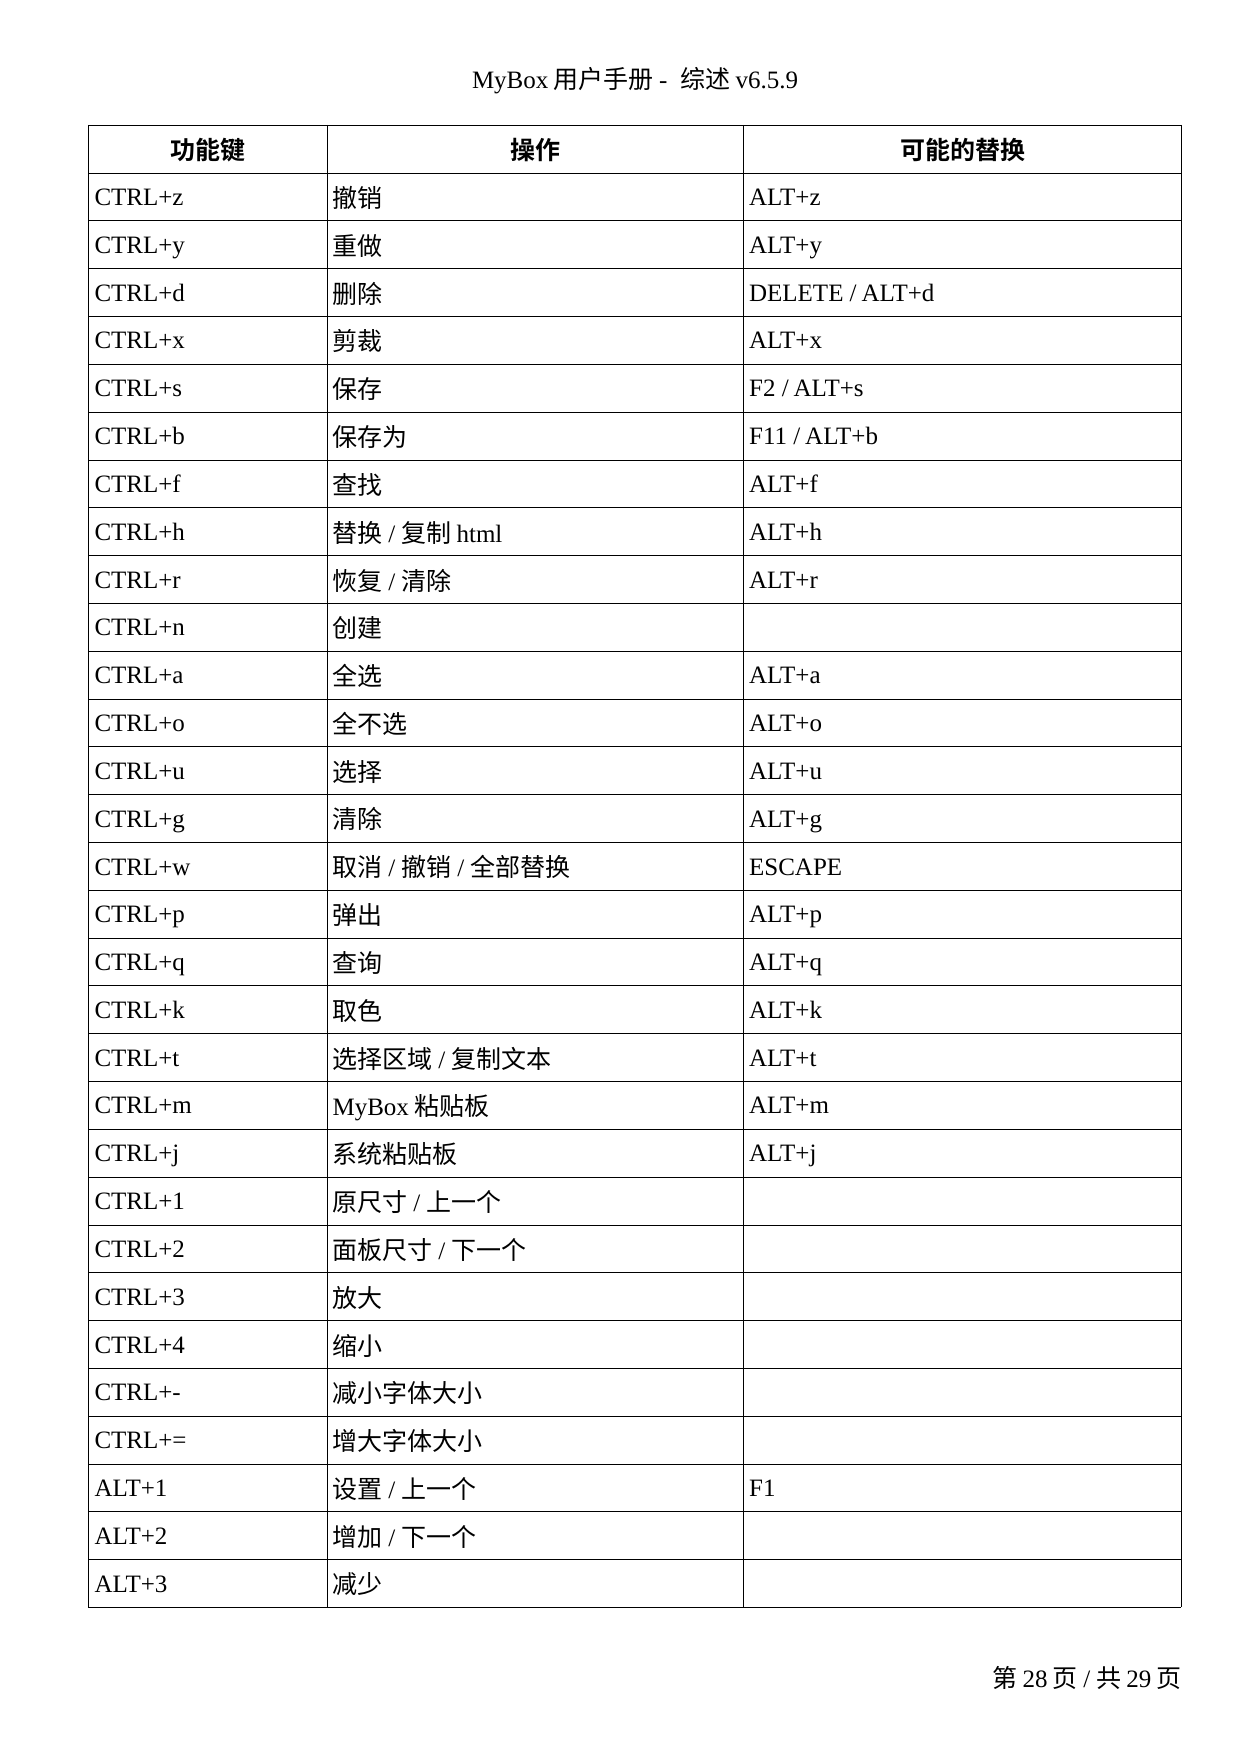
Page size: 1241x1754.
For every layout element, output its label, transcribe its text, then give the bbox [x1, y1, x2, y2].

table_cell ALT+t [744, 1034, 1181, 1081]
table_cell 剪裁 [328, 317, 743, 364]
table_cell CTRL+p [89, 891, 327, 938]
table_cell CTRL+4 [89, 1321, 327, 1368]
table_cell F11 / ALT+b [744, 413, 1181, 459]
table_cell 选择区域 / 复制文本 [328, 1034, 743, 1081]
table_cell ALT+j [744, 1130, 1181, 1177]
table_cell CTRL+= [89, 1417, 327, 1463]
table_header 可能的替换 [744, 126, 1181, 173]
table_cell ALT+u [744, 747, 1181, 794]
table_cell 弹出 [328, 891, 743, 938]
table_cell [744, 1369, 1181, 1416]
table_cell CTRL+y [89, 221, 327, 268]
table_cell CTRL+a [89, 652, 327, 698]
table_cell MyBox粘贴板 [328, 1082, 743, 1129]
table_cell ESCAPE [744, 843, 1181, 890]
table_cell 面板尺寸 / 下一个 [328, 1226, 743, 1272]
table_cell [744, 604, 1181, 651]
table_cell CTRL+z [89, 174, 327, 220]
table_cell ALT+2 [89, 1512, 327, 1559]
table_cell 增大字体大小 [328, 1417, 743, 1463]
table_cell 保存为 [328, 413, 743, 459]
table_cell 取消 / 撤销 / 全部替换 [328, 843, 743, 890]
table_cell 缩小 [328, 1321, 743, 1368]
table_cell [744, 1417, 1181, 1463]
table_cell 创建 [328, 604, 743, 651]
table_cell ALT+x [744, 317, 1181, 364]
table_cell ALT+3 [89, 1560, 327, 1607]
table_cell CTRL+m [89, 1082, 327, 1129]
table_cell 系统粘贴板 [328, 1130, 743, 1177]
table_cell ALT+a [744, 652, 1181, 698]
table_cell CTRL+- [89, 1369, 327, 1416]
table_cell CTRL+w [89, 843, 327, 890]
table_cell CTRL+b [89, 413, 327, 459]
table_cell CTRL+2 [89, 1226, 327, 1272]
table_cell CTRL+t [89, 1034, 327, 1081]
table_cell 恢复 / 清除 [328, 556, 743, 603]
table_cell ALT+1 [89, 1465, 327, 1511]
table_cell 放大 [328, 1273, 743, 1320]
table_cell ALT+y [744, 221, 1181, 268]
table_cell CTRL+x [89, 317, 327, 364]
table_cell 删除 [328, 269, 743, 316]
table_cell CTRL+r [89, 556, 327, 603]
table_cell ALT+h [744, 508, 1181, 555]
table_cell 撤销 [328, 174, 743, 220]
table_cell 增加 / 下一个 [328, 1512, 743, 1559]
table_cell ALT+g [744, 795, 1181, 842]
table_cell CTRL+u [89, 747, 327, 794]
table_cell ALT+q [744, 939, 1181, 985]
table_cell F1 [744, 1465, 1181, 1511]
table_cell 原尺寸 / 上一个 [328, 1178, 743, 1224]
table_cell CTRL+d [89, 269, 327, 316]
table_cell ALT+m [744, 1082, 1181, 1129]
table_cell 重做 [328, 221, 743, 268]
table_cell 减小字体大小 [328, 1369, 743, 1416]
table_cell ALT+p [744, 891, 1181, 938]
table_cell 减少 [328, 1560, 743, 1607]
table_cell F2 / ALT+s [744, 365, 1181, 412]
table_header 功能键 [89, 126, 327, 173]
table_cell CTRL+k [89, 986, 327, 1033]
table_cell [744, 1512, 1181, 1559]
table_cell 查询 [328, 939, 743, 985]
table_header 操作 [328, 126, 743, 173]
table_cell 清除 [328, 795, 743, 842]
table_cell DELETE / ALT+d [744, 269, 1181, 316]
table_cell CTRL+j [89, 1130, 327, 1177]
table_cell CTRL+3 [89, 1273, 327, 1320]
table_cell CTRL+f [89, 461, 327, 507]
table_cell 替换 / 复制html [328, 508, 743, 555]
table_cell CTRL+1 [89, 1178, 327, 1224]
table_cell CTRL+h [89, 508, 327, 555]
table_cell [744, 1560, 1181, 1607]
table_cell 全选 [328, 652, 743, 698]
table_cell 全不选 [328, 700, 743, 746]
table_cell ALT+k [744, 986, 1181, 1033]
table_cell ALT+o [744, 700, 1181, 746]
table_cell 保存 [328, 365, 743, 412]
table_cell [744, 1226, 1181, 1272]
table_cell CTRL+g [89, 795, 327, 842]
table_cell 查找 [328, 461, 743, 507]
table_cell CTRL+o [89, 700, 327, 746]
table_cell CTRL+n [89, 604, 327, 651]
table_cell 选择 [328, 747, 743, 794]
table_cell [744, 1178, 1181, 1224]
table_cell [744, 1273, 1181, 1320]
table_cell 取色 [328, 986, 743, 1033]
table_cell ALT+f [744, 461, 1181, 507]
table_cell CTRL+s [89, 365, 327, 412]
table_cell [744, 1321, 1181, 1368]
table_cell ALT+z [744, 174, 1181, 220]
table_cell 设置 / 上一个 [328, 1465, 743, 1511]
table_cell CTRL+q [89, 939, 327, 985]
table_cell ALT+r [744, 556, 1181, 603]
